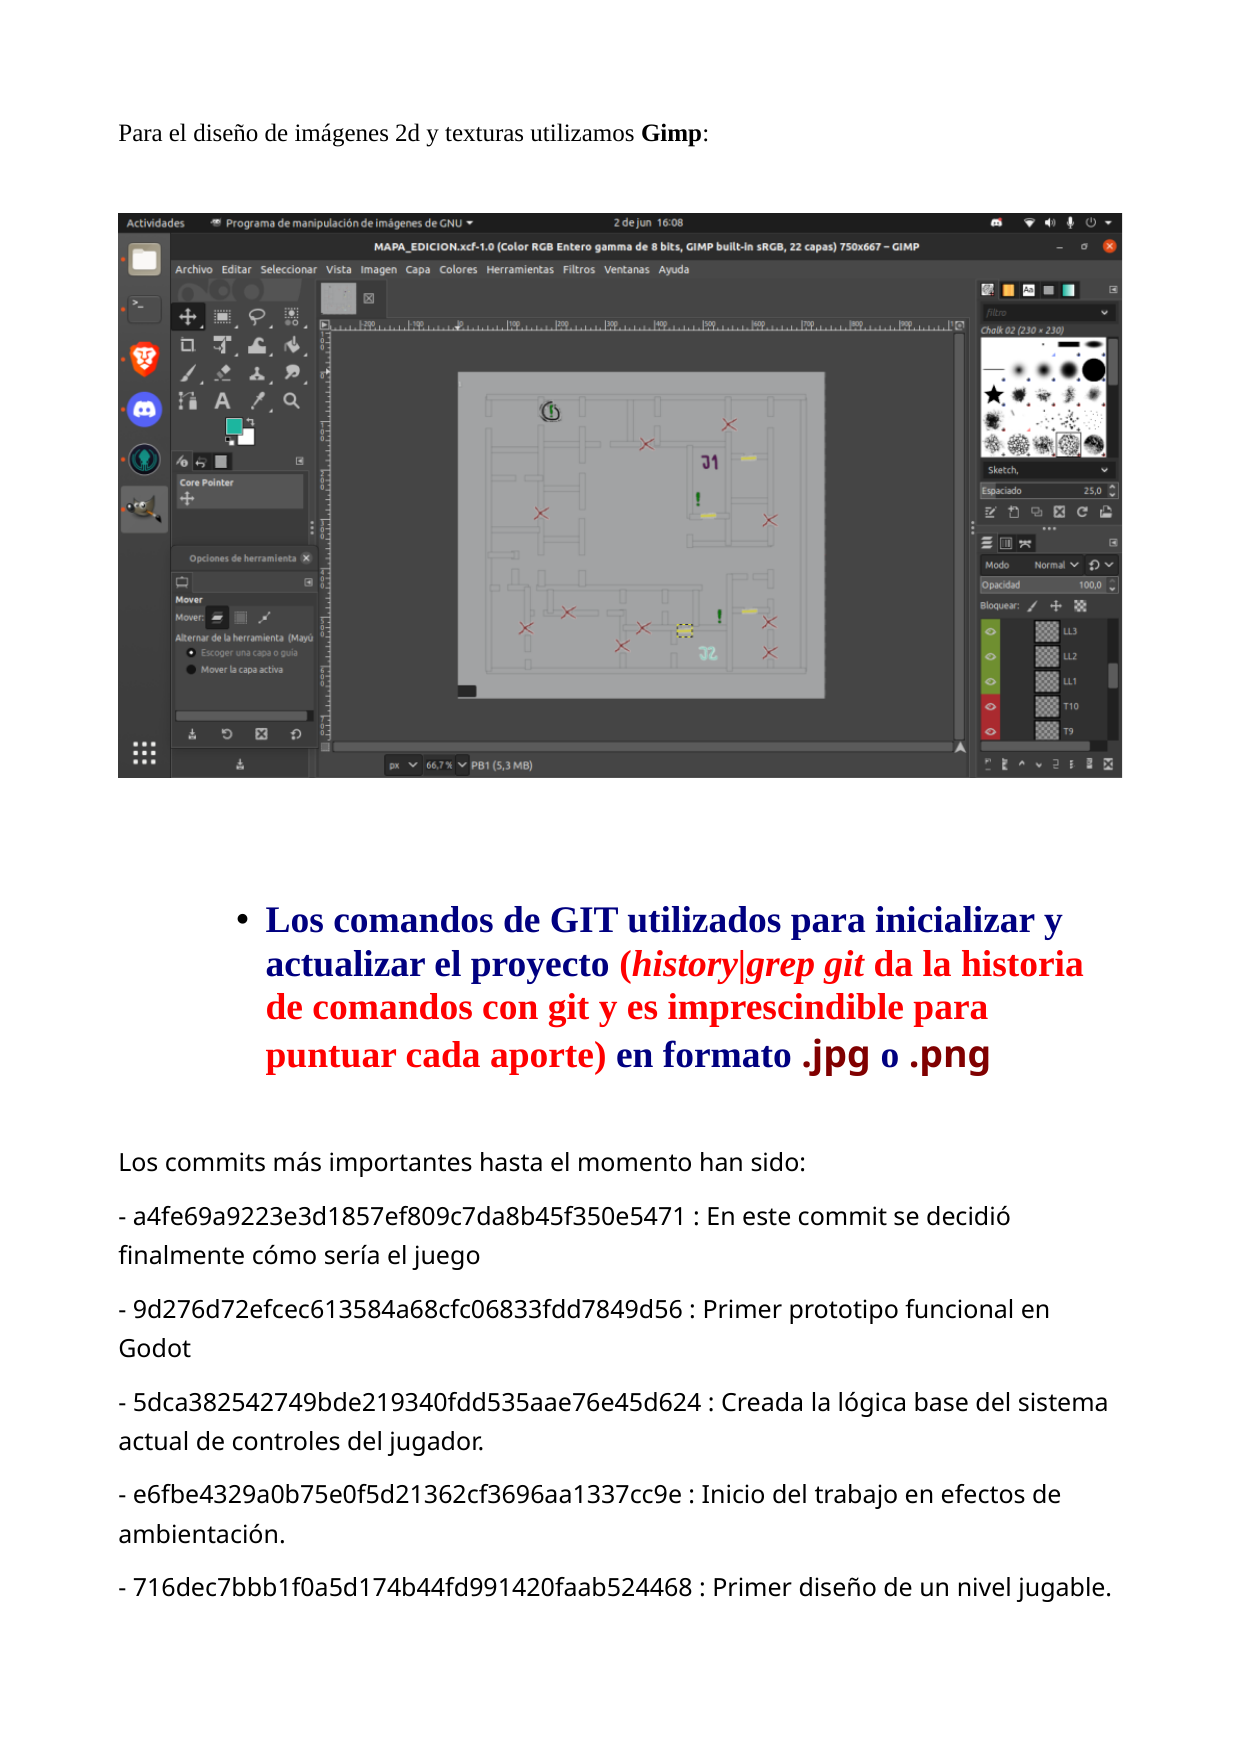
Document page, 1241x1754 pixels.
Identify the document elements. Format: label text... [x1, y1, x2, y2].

text Para el diseño de imágenes 2d y texturas utilizamos Gimp: [118, 118, 1122, 147]
text - 9d276d72efcec613584a68cfc06833fdd7849d56 : Primer prototipo funcional en Godot [118, 1291, 1122, 1364]
text - e6fbe4329a0b75e0f5d21362cf3696aa1337cc9e : Inicio del trabajo en efectos de ambientación. [118, 1477, 1122, 1550]
picture [118, 213, 1123, 778]
text - a4fe69a9223e3d1857ef809c7da8b45f350e5471 : En este commit se decidió finalmente cómo sería el juego [118, 1198, 1122, 1272]
subtitle Los comandos de GIT utilizados para inicializar y actualizar el proyecto (history|grep git da la historia de comandos con git y es imprescindible para puntuar cada aporte) en formato .jpg o .png [236, 898, 1122, 1078]
text - 5dca382542749bde219340fdd535aae76e45d624 : Creada la lógica base del sistema actual de controles del jugador. [118, 1384, 1122, 1457]
text - 716dec7bbb1f0a5d174b44fd991420faab524468 : Primer diseño de un nivel jugable. [118, 1570, 1122, 1604]
text Los commits más importantes hasta el momento han sido: [118, 1144, 1122, 1179]
